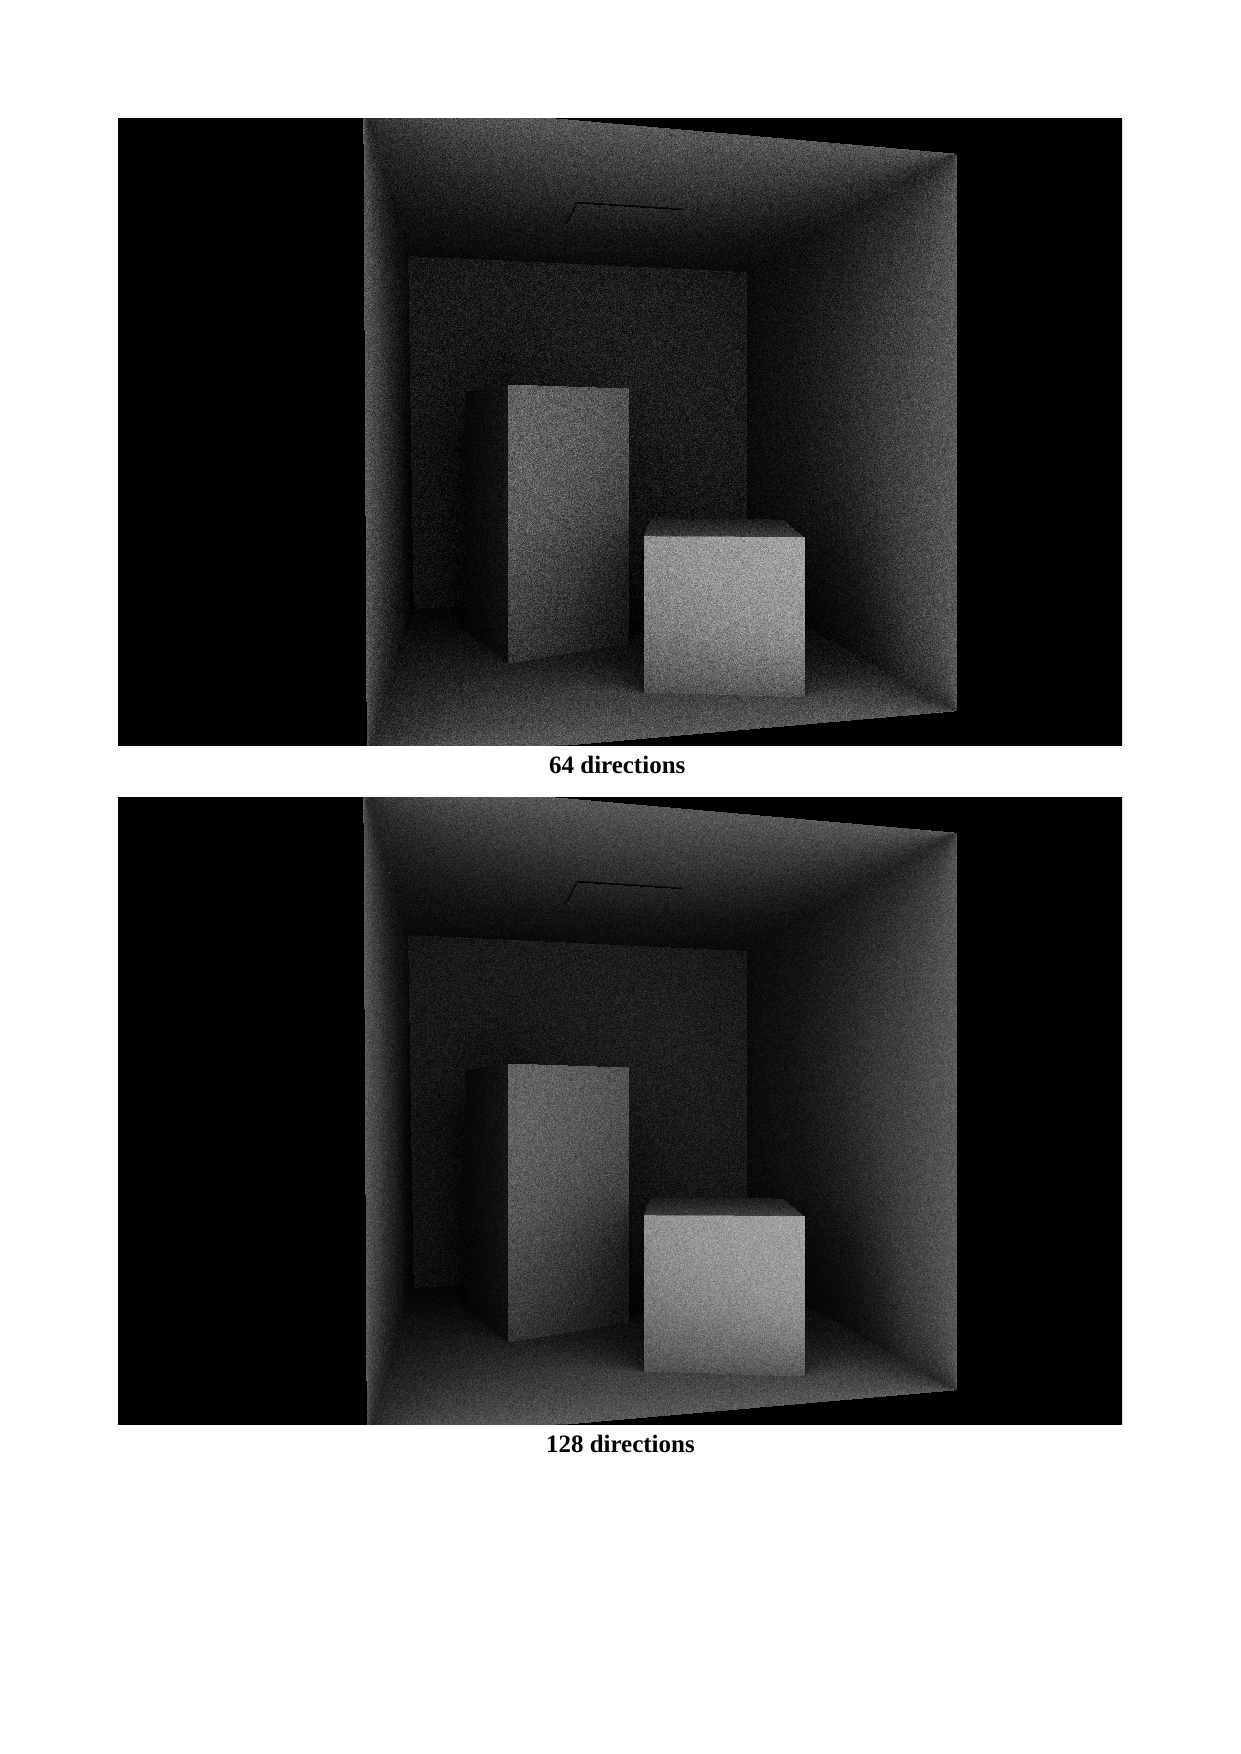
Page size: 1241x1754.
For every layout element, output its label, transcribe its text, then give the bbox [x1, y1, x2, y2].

text 64 directions [118, 746, 1122, 778]
picture [118, 797, 1123, 1425]
picture [118, 118, 1123, 746]
text 128 directions [118, 1425, 1122, 1458]
